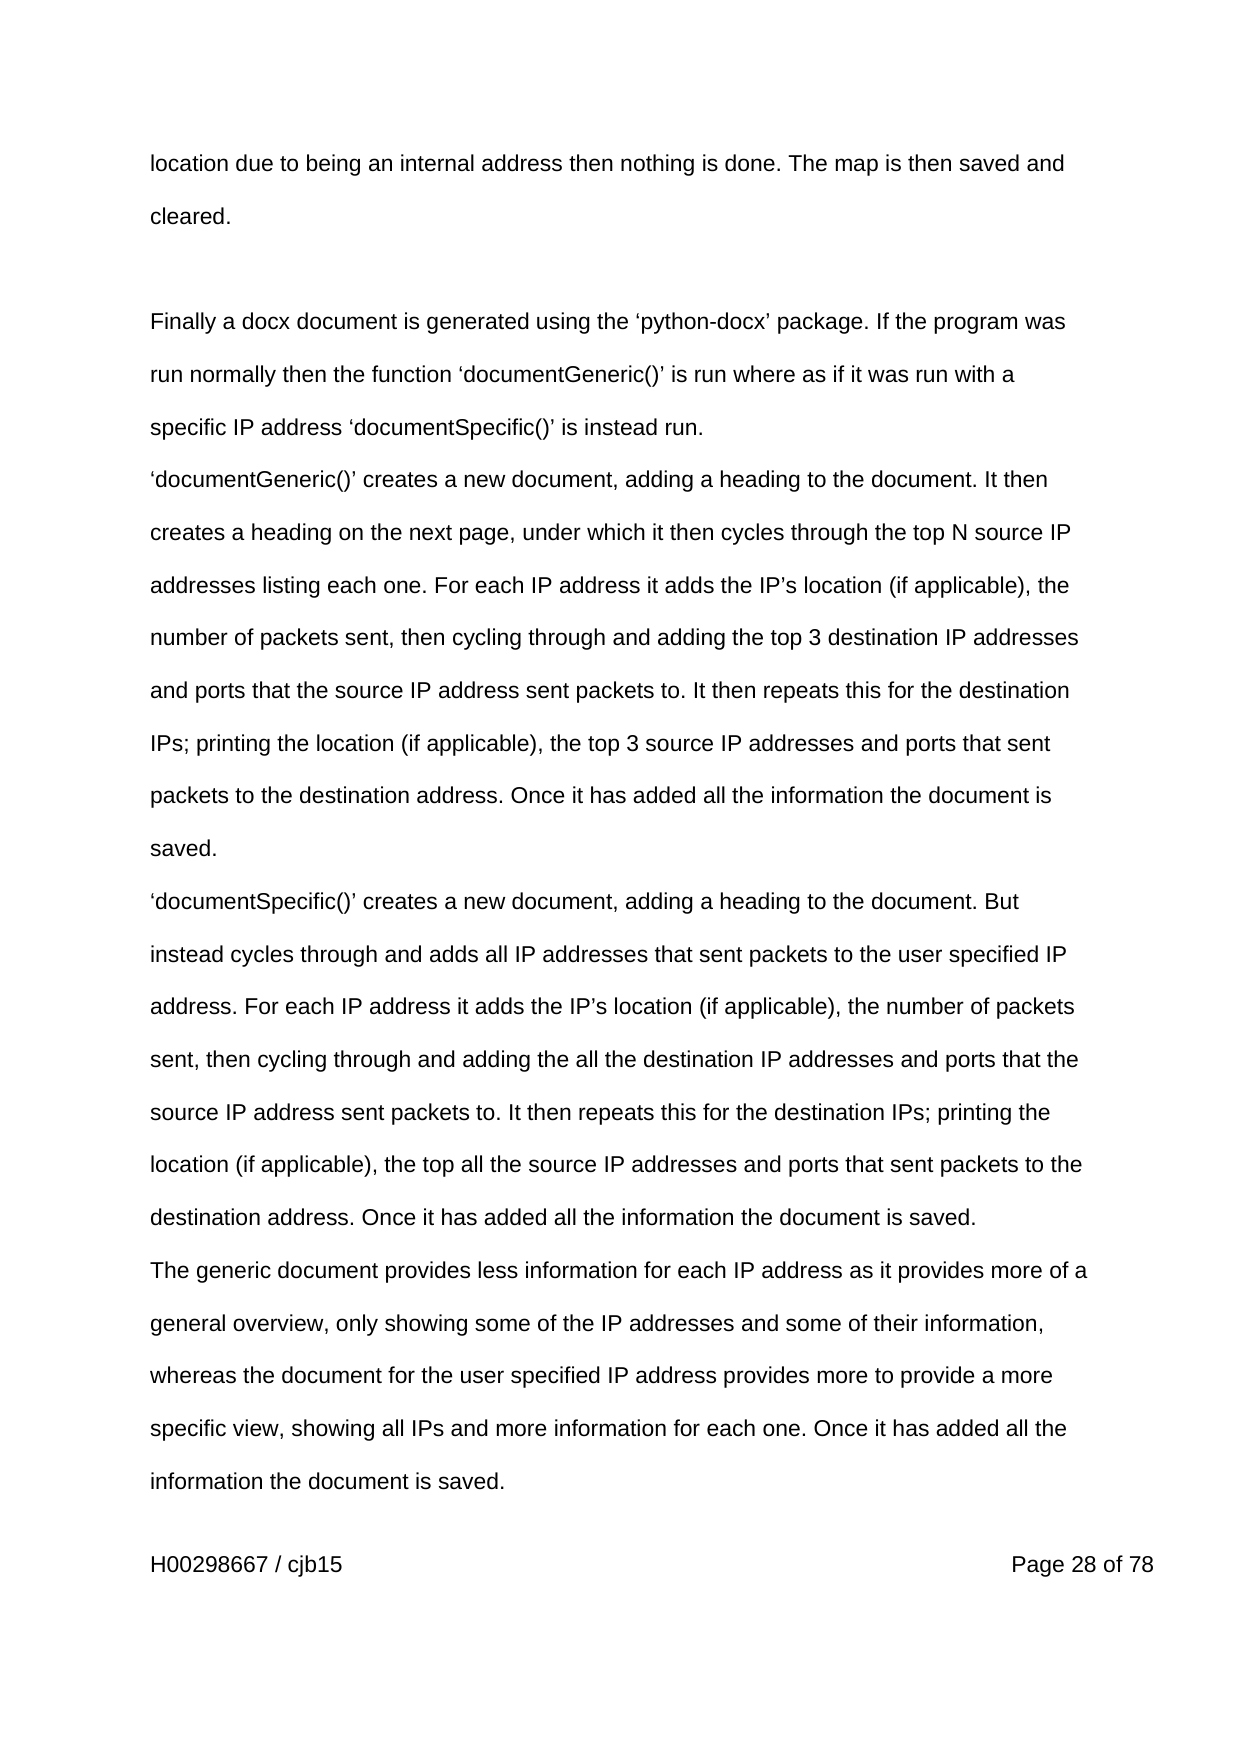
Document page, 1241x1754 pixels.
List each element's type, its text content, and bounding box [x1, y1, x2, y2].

text location due to being an internal address then nothing is done. The map is then saved and cleared. [150, 150, 1090, 229]
text The generic document provides less information for each IP address as it provides more of a general overview, only showing some of the IP addresses and some of their information, whereas the document for the user specified IP address provides more to provide a more specific view, showing all IPs and more information for each one. Once it has added all the information the document is saved. [150, 1257, 1090, 1494]
text ‘documentGeneric()’ creates a new document, adding a heading to the document. It then creates a heading on the next page, under which it then cycles through the top N source IP addresses listing each one. For each IP address it adds the IP’s location (if applicable), the number of packets sent, then cycling through and adding the top 3 destination IP addresses and ports that the source IP address sent packets to. It then repeats this for the destination IPs; printing the location (if applicable), the top 3 source IP addresses and ports that sent packets to the destination address. Once it has added all the information the document is saved. [150, 466, 1090, 862]
text Finally a docx document is generated using the ‘python-docx’ package. If the program was run normally then the function ‘documentGeneric()’ is run where as if it was run with a specific IP address ‘documentSpecific()’ is instead run. [150, 308, 1090, 440]
text ‘documentSpecific()’ creates a new document, adding a heading to the document. But instead cycles through and adds all IP addresses that sent packets to the user specified IP address. For each IP address it adds the IP’s location (if applicable), the number of packets sent, then cycling through and adding the all the destination IP addresses and ports that the source IP address sent packets to. It then repeats this for the destination IPs; printing the location (if applicable), the top all the source IP addresses and ports that sent packets to the destination address. Once it has added all the information the document is saved. [150, 888, 1090, 1231]
